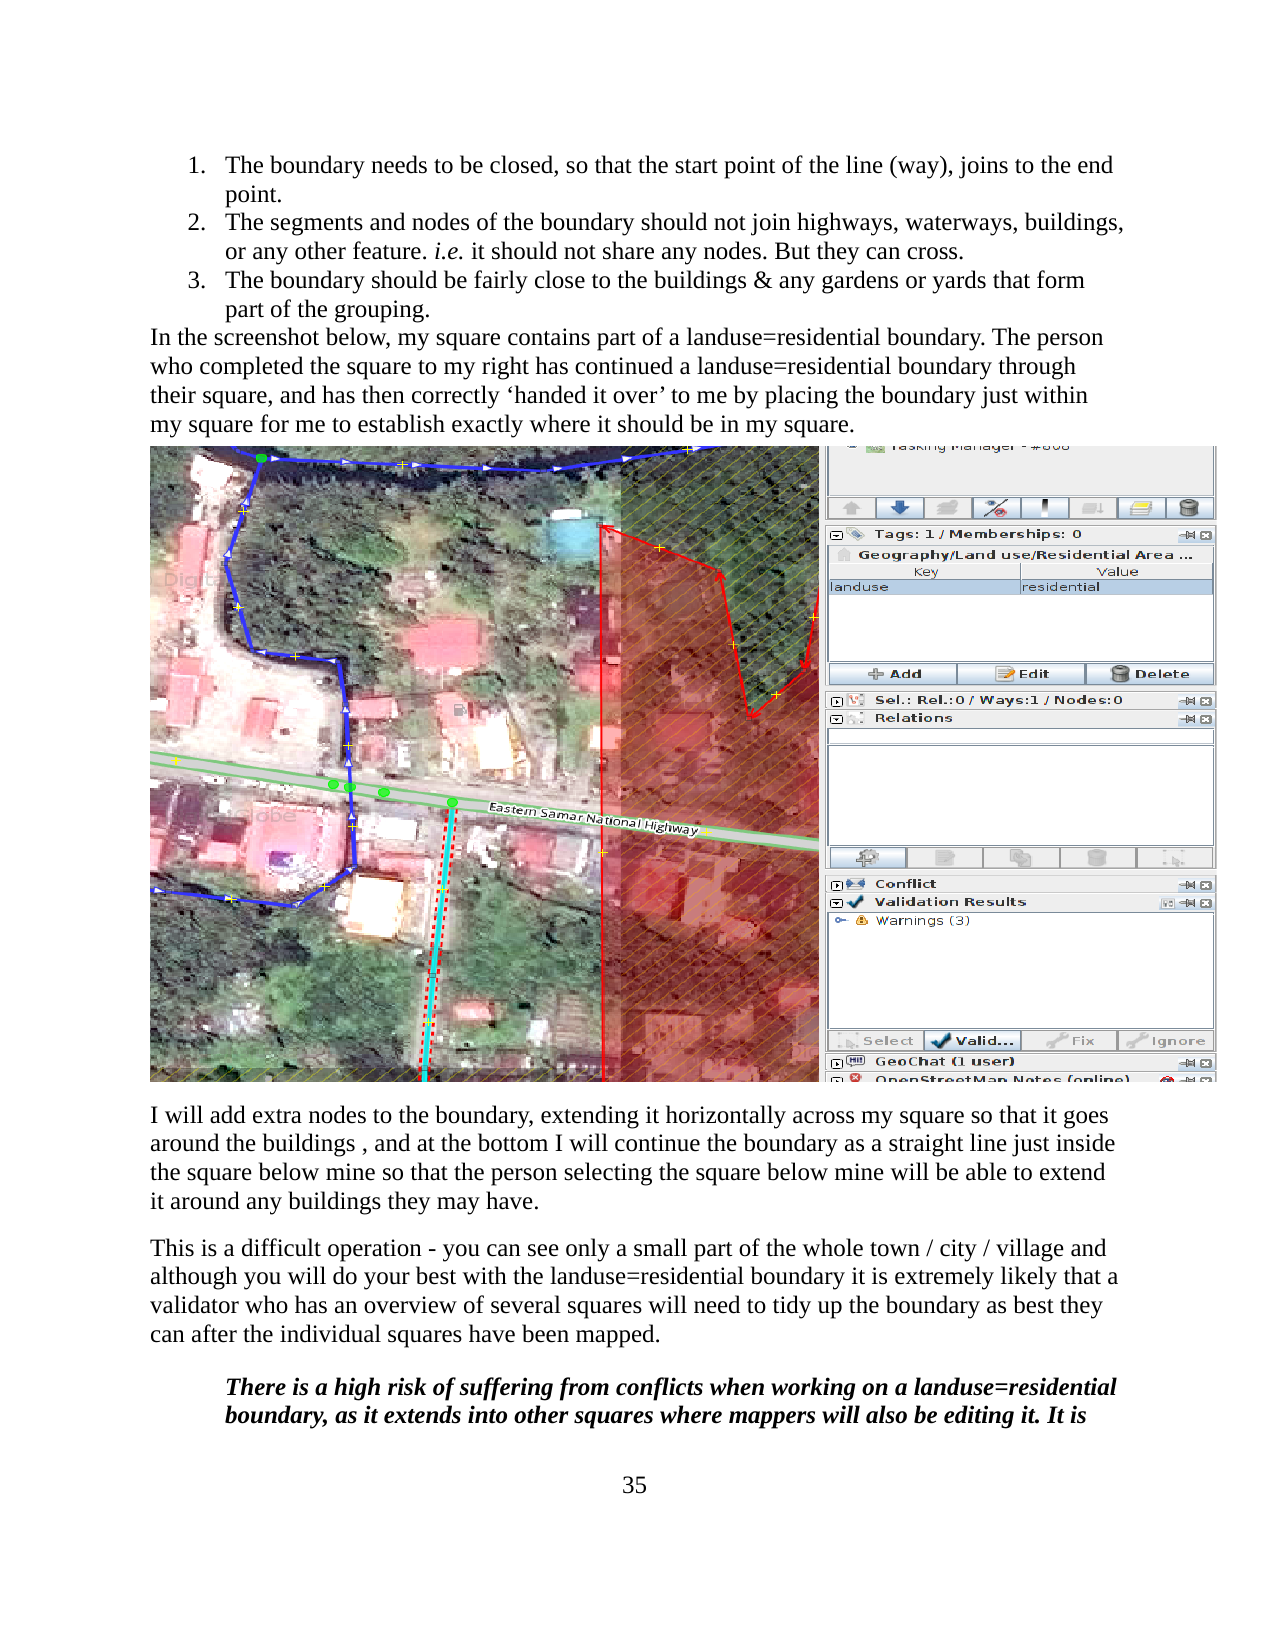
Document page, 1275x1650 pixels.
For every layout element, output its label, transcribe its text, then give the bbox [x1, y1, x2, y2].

list The boundary should be fairly close to the buildings & any gardens or yards that form part of the grouping. [187, 265, 1125, 322]
text This is a difficult operation - you can see only a small part of the whole town / city / village and although you will do your best with the landuse=residential boundary it is extremely likely that a validator who has an overview of several squares will need to tidy up the boundary as best they can after the individual squares have been mapped. [150, 1233, 1125, 1348]
list The segments and nodes of the boundary should not join highways, waterways, buildings, or any other feature. i.e. it should not share any nodes. But they can cross. [187, 207, 1125, 265]
text I will add extra nodes to the boundary, extending it horizontally across my square so that it goes around the buildings , and at the bottom I will continue the boundary as a straight line just inside the square below mine so that the person selecting the square below mine will be able to extend it around any buildings they may have. [150, 1100, 1125, 1215]
text There is a high risk of suffering from conflicts when working on a landuse=residential boundary, as it extends into other squares where mappers will also be editing it. It is [225, 1372, 1125, 1429]
picture [150, 446, 1217, 1082]
list The boundary needs to be closed, so that the start point of the line (way), joins to the end point. [187, 150, 1125, 207]
text In the screenshot below, my square contains part of a landuse=residential boundary. The person who completed the square to my right has continued a landuse=residential boundary through their square, and has then correctly ‘handed it over’ to me by placing the boundary just within my square for me to establish exactly where it should be in my square. [150, 322, 1125, 437]
